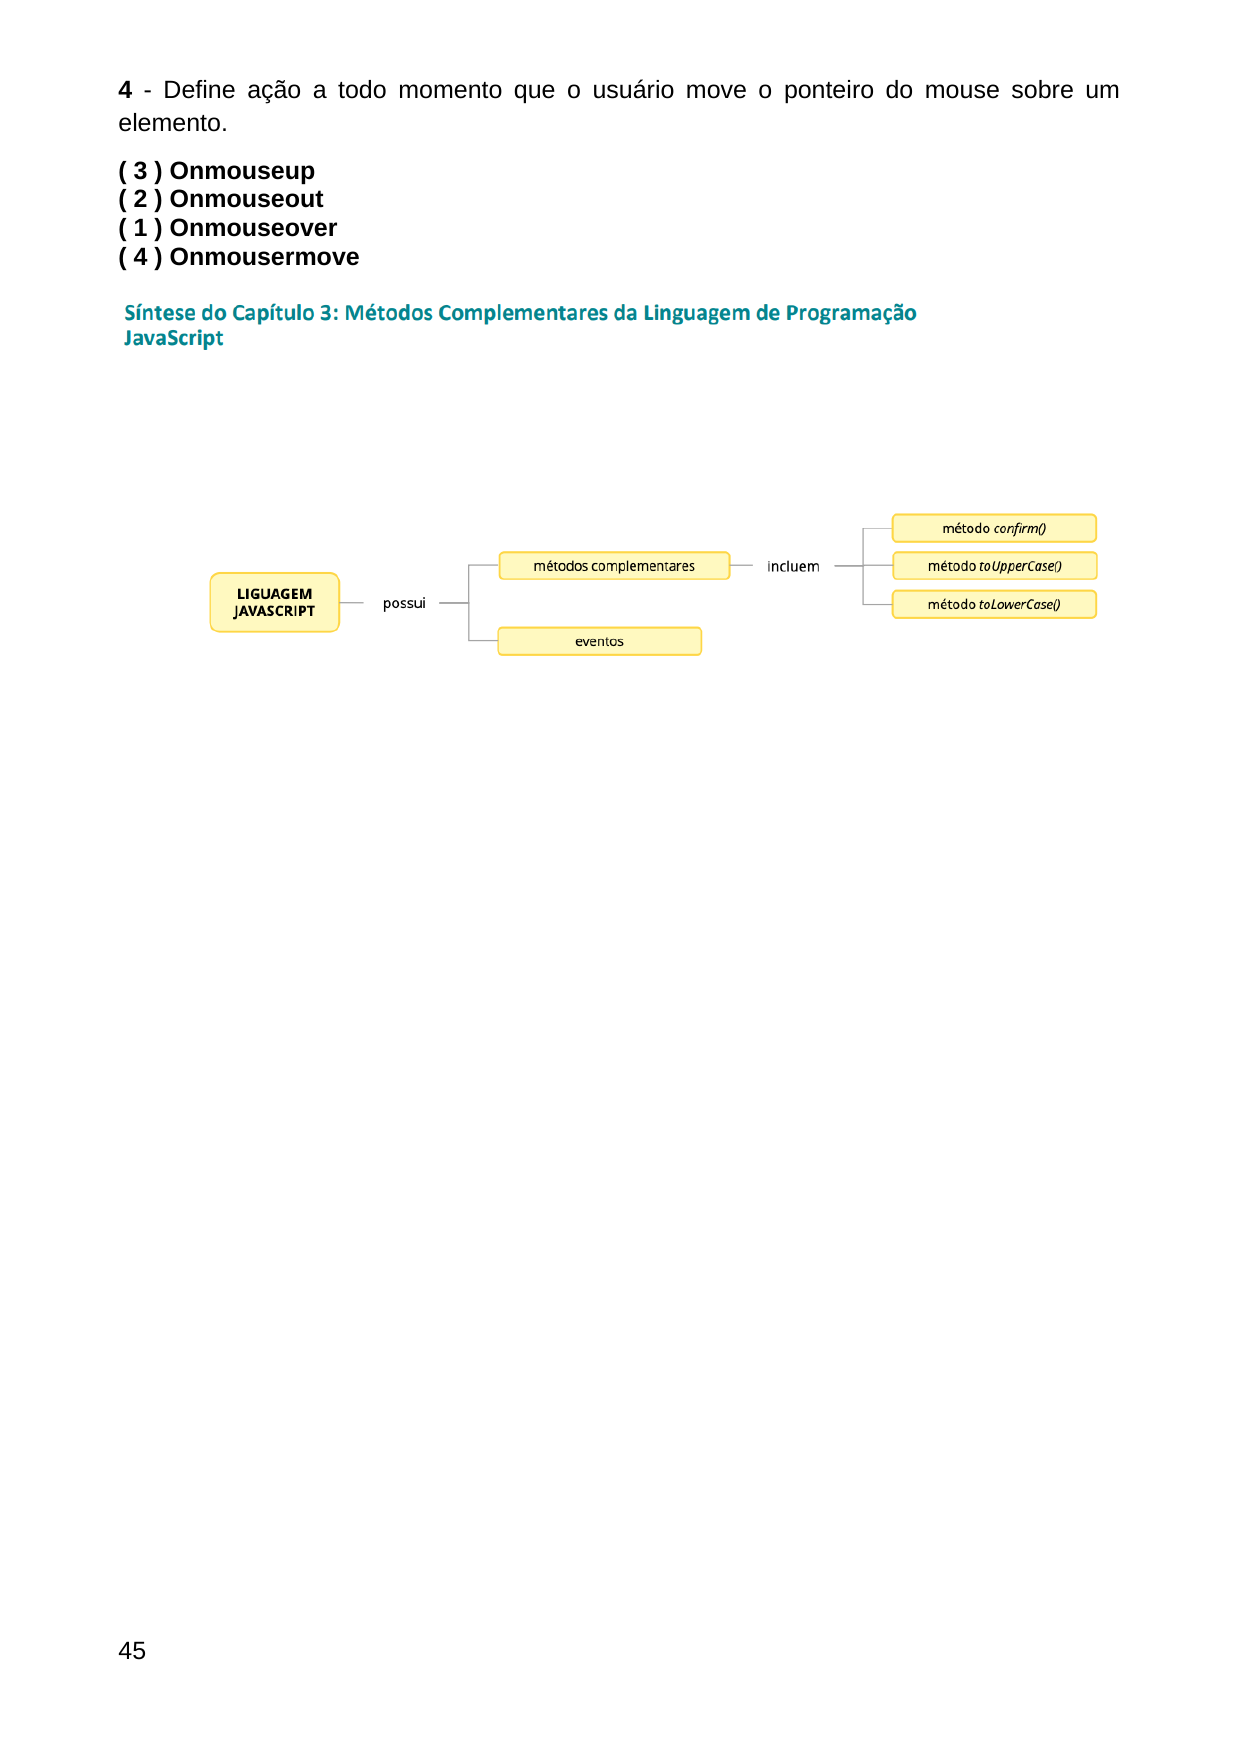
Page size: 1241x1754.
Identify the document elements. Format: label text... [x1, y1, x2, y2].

text ( 4 ) Onmousermove [118, 242, 1122, 271]
text ( 3 ) Onmouseup ( 2 ) Onmouseout [118, 156, 1122, 213]
text ( 1 ) Onmouseover [118, 213, 1122, 242]
text 4 - Define ação a todo momento que o usuário move o ponteiro do mouse sobre um elemento. [118, 75, 1122, 137]
